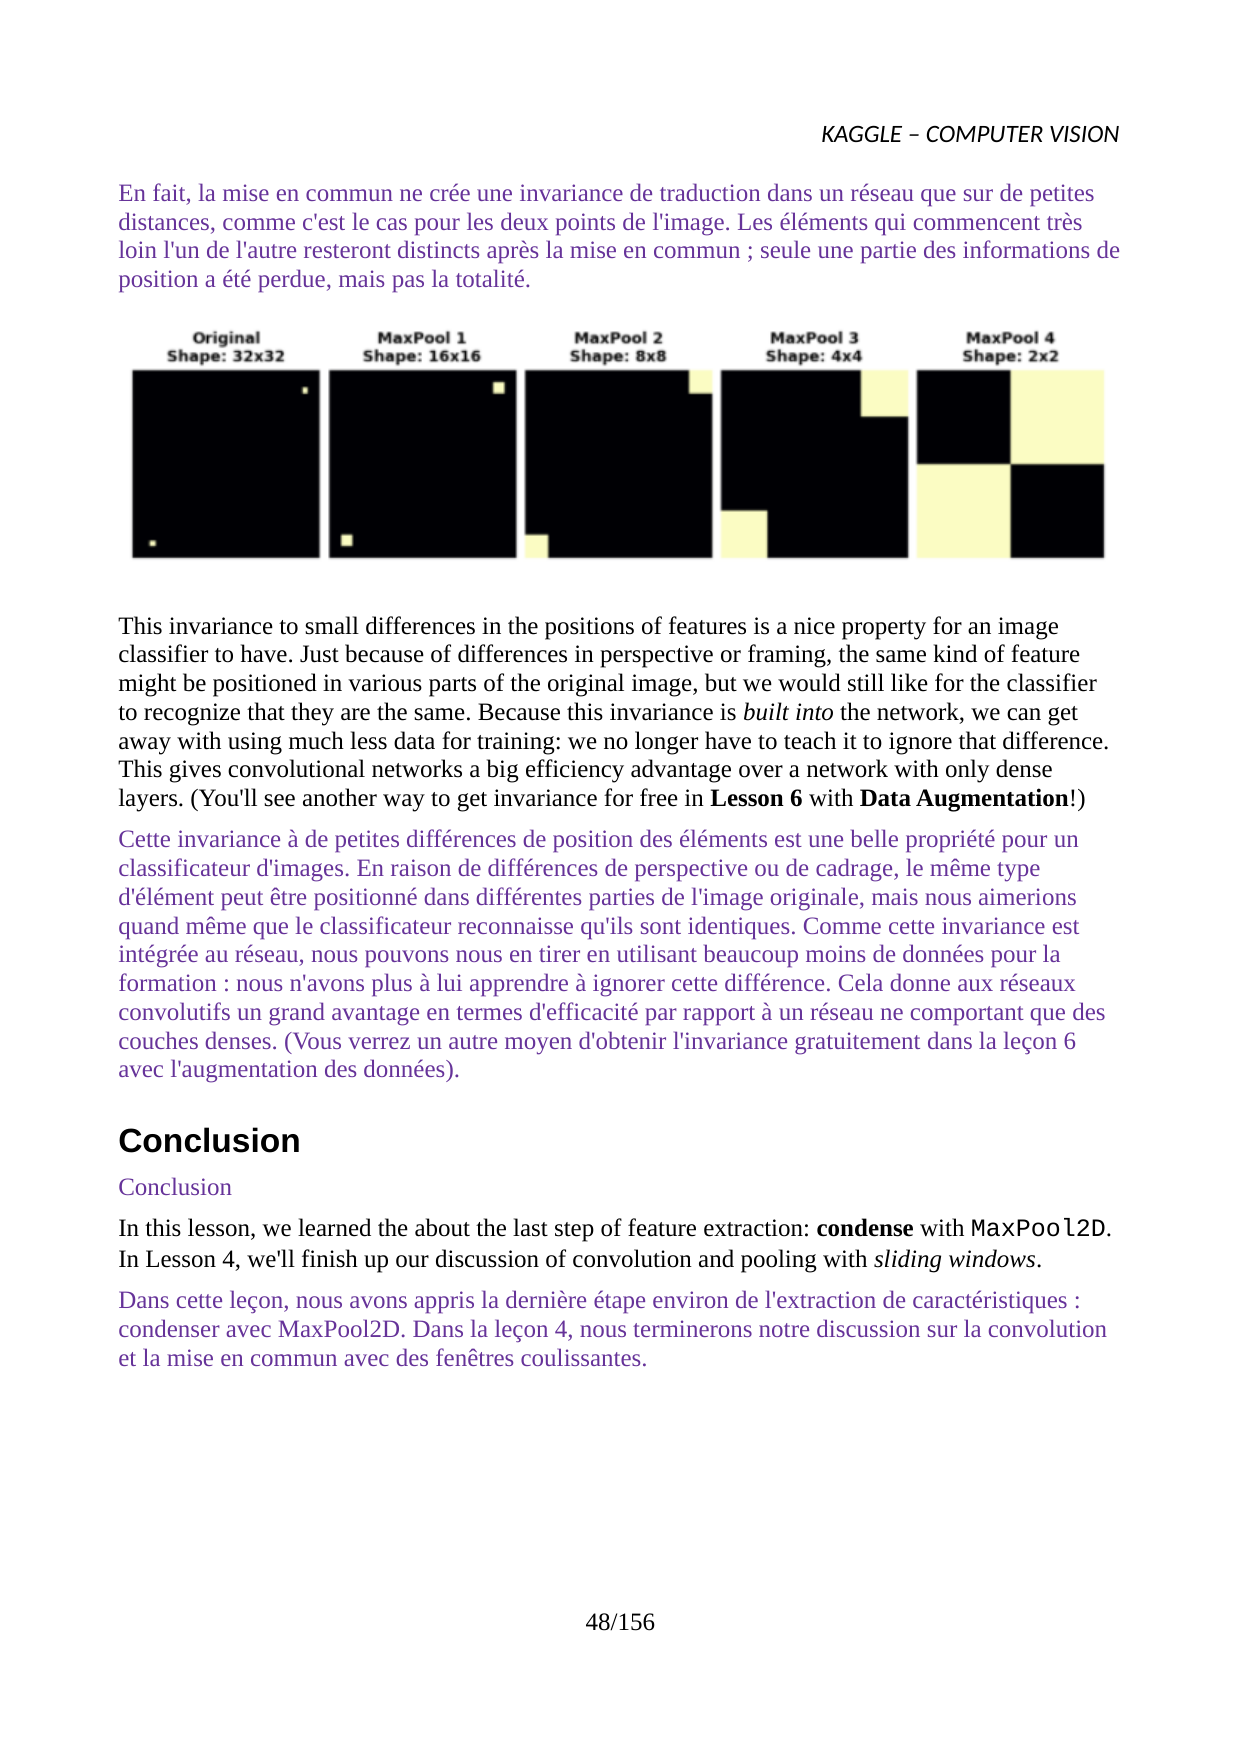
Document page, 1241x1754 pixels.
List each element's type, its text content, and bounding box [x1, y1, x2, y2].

text Dans cette leçon, nous avons appris la dernière étape environ de l'extraction de caractéristiques : condenser avec MaxPool2D. Dans la leçon 4, nous terminerons notre discussion sur la convolution et la mise en commun avec des fenêtres coulissantes. [118, 1285, 1122, 1371]
text This invariance to small differences in the positions of features is a nice property for an image classifier to have. Just because of differences in perspective or framing, the same kind of feature might be positioned in various parts of the original image, but we would still like for the classifier to recognize that they are the same. Because this invariance is built into the network, we can get away with using much less data for training: we no longer have to teach it to ignore that difference. This gives convolutional networks a big efficiency advantage over a network with only dense layers. (You'll see another way to get invariance for free in Lesson 6 with Data Augmentation!) [118, 611, 1122, 812]
text En fait, la mise en commun ne crée une invariance de traduction dans un réseau que sur de petites distances, comme c'est le cas pour les deux points de l'image. Les éléments qui commencent très loin l'un de l'autre resteront distincts après la mise en commun ; seule une partie des informations de position a été perdue, mais pas la totalité. [118, 178, 1122, 293]
text Cette invariance à de petites différences de position des éléments est une belle propriété pour un classificateur d'images. En raison de différences de perspective ou de cadrage, le même type d'élément peut être positionné dans différentes parties de l'image originale, mais nous aimerions quand même que le classificateur reconnaisse qu'ils sont identiques. Comme cette invariance est intégrée au réseau, nous pouvons nous en tirer en utilisant beaucoup moins de données pour la formation : nous n'avons plus à lui apprendre à ignorer cette différence. Cela donne aux réseaux convolutifs un grand avantage en termes d'efficacité par rapport à un réseau ne comportant que des couches denses. (Vous verrez un autre moyen d'obtenir l'invariance gratuitement dans la leçon 6 avec l'augmentation des données). [118, 824, 1122, 1083]
picture [118, 305, 1122, 570]
subtitle Conclusion [118, 1121, 1122, 1159]
text Conclusion [118, 1172, 1122, 1201]
text In this lesson, we learned the about the last step of feature extraction: condense with MaxPool2D. In Lesson 4, we'll finish up our discussion of convolution and pooling with sliding windows. [118, 1213, 1122, 1273]
